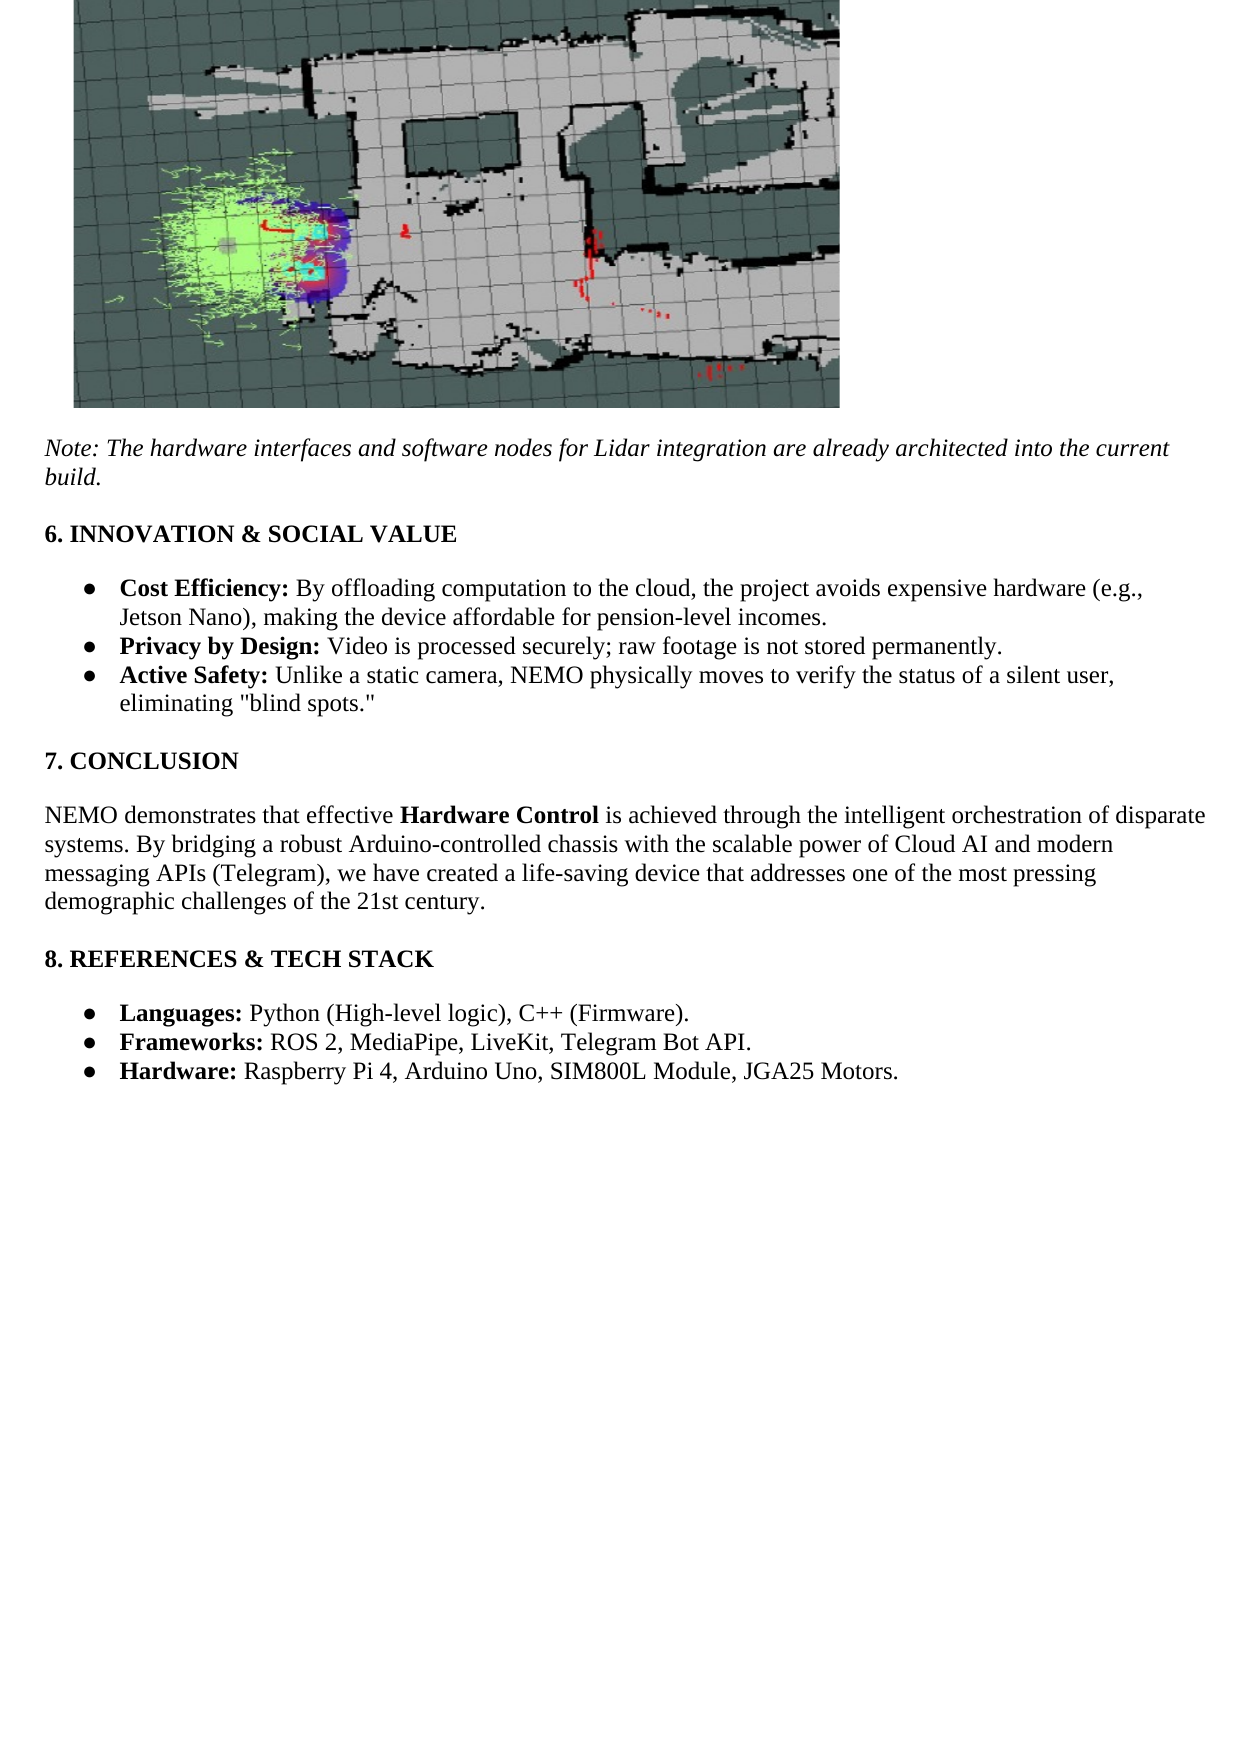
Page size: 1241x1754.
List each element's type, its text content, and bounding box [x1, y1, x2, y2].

subtitle 7. CONCLUSION [44, 746, 1210, 775]
list Hardware: Raspberry Pi 4, Arduino Uno, SIM800L Module, JGA25 Motors. [82, 1056, 1210, 1085]
list Languages: Python (High-level logic), C++ (Firmware). [82, 998, 1210, 1027]
subtitle 8. REFERENCES & TECH STACK [44, 944, 1210, 973]
list Cost Efficiency: By offloading computation to the cloud, the project avoids expensive hardware (e.g., Jetson Nano), making the device affordable for pension-level incomes. [82, 573, 1210, 631]
list Privacy by Design: Video is processed securely; raw footage is not stored permanently. [82, 631, 1210, 660]
picture [73, 0, 840, 408]
text NEMO demonstrates that effective Hardware Control is achieved through the intelligent orchestration of disparate systems. By bridging a robust Arduino-controlled chassis with the scalable power of Cloud AI and modern messaging APIs (Telegram), we have created a life-saving device that addresses one of the most pressing demographic challenges of the 21st century. [44, 800, 1210, 915]
subtitle 6. INNOVATION & SOCIAL VALUE [44, 519, 1210, 548]
list Frameworks: ROS 2, MediaPipe, LiveKit, Telegram Bot API. [82, 1027, 1210, 1056]
text Note: The hardware interfaces and software nodes for Lidar integration are already architected into the current build. [44, 433, 1210, 490]
list Active Safety: Unlike a static camera, NEMO physically moves to verify the status of a silent user, eliminating "blind spots." [82, 660, 1210, 717]
